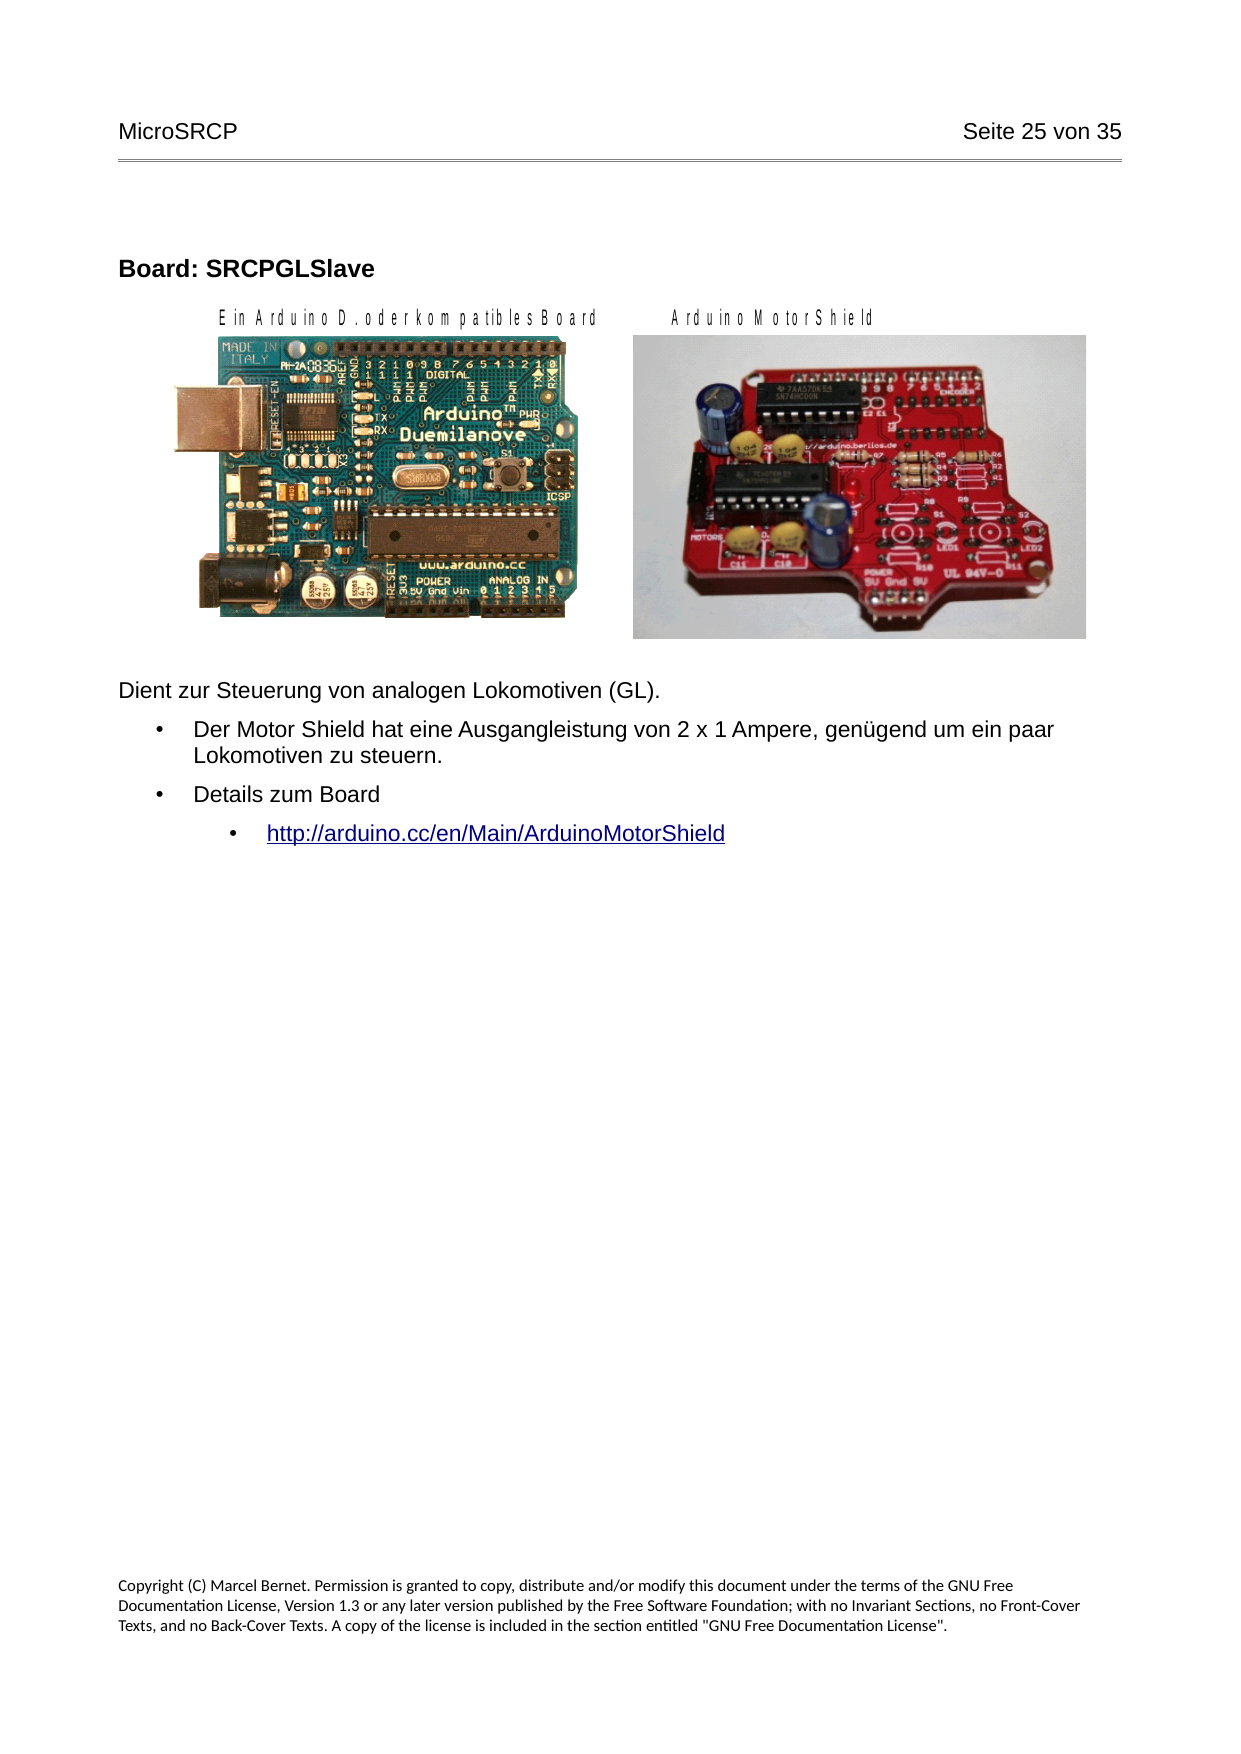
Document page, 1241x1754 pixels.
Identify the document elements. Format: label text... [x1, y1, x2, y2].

list http://arduino.cc/en/Main/ArduinoMotorShield [229, 820, 1122, 846]
list Details zum Board [156, 781, 1122, 808]
text Dient zur Steuerung von analogen Lokomotiven (GL). [118, 677, 1122, 703]
list Der Motor Shield hat eine Ausgangleistung von 2 x 1 Ampere, genügend um ein paar Lokomotiven zu steuern. [156, 716, 1122, 769]
subtitle Board: SRCPGLSlave [118, 254, 1122, 283]
